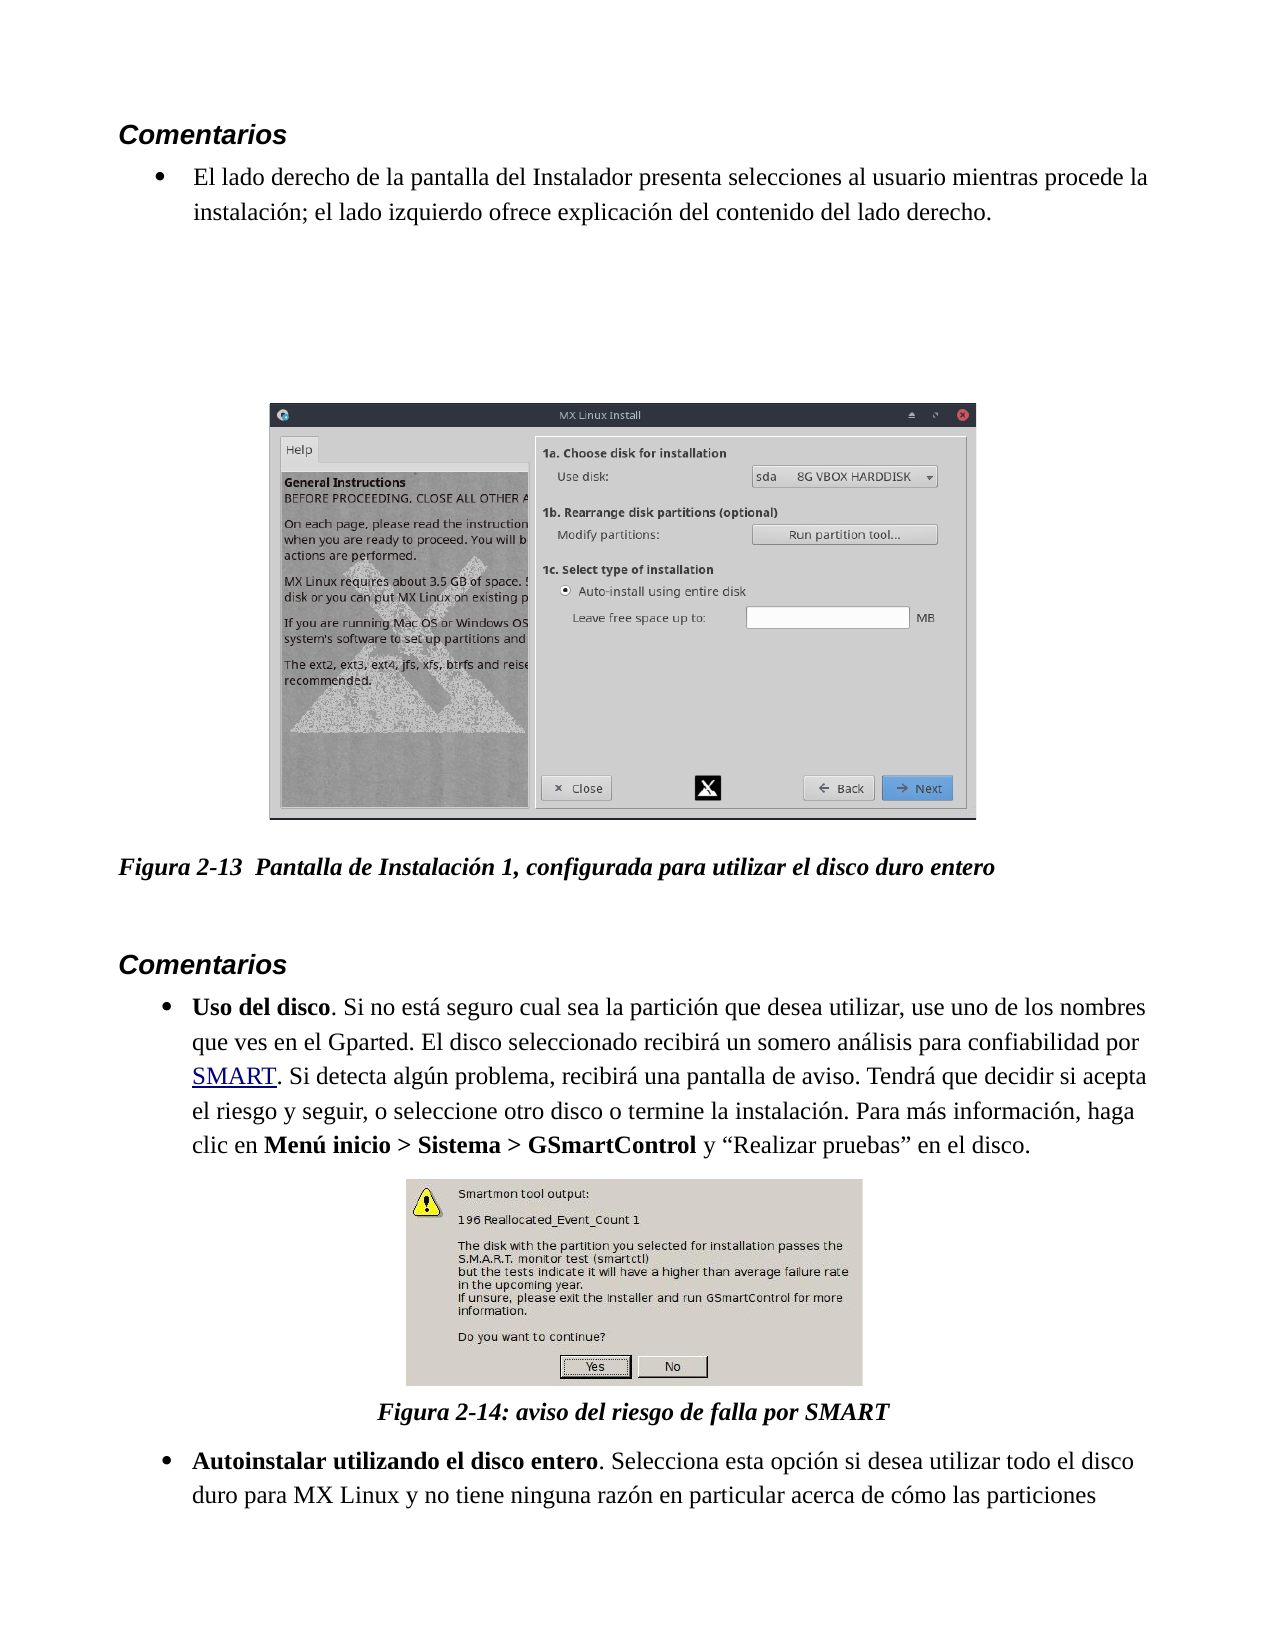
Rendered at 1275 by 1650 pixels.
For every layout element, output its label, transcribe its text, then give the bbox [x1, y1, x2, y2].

text Figura 2-14: aviso del riesgo de falla por SMART [118, 1397, 1157, 1426]
text Figura 2-13 Pantalla de Instalación 1, configurada para utilizar el disco duro entero [118, 852, 1157, 881]
subtitle Comentarios [118, 118, 1157, 150]
subtitle Comentarios [118, 948, 1157, 980]
list El lado derecho de la pantalla del Instalador presenta selecciones al usuario mientras procede la instalación; el lado izquierdo ofrece explicación del contenido del lado derecho. [156, 162, 1157, 226]
picture [269, 403, 977, 820]
list Autoinstalar utilizando el disco entero. Selecciona esta opción si desea utilizar todo el disco duro para MX Linux y no tiene ninguna razón en particular acerca de cómo las particiones [162, 1446, 1157, 1509]
list Uso del disco. Si no está seguro cual sea la partición que desea utilizar, use uno de los nombres que ves en el Gparted. El disco seleccionado recibirá un somero análisis para confiabilidad por SMART. Si detecta algún problema, recibirá una pantalla de aviso. Tendrá que decidir si acepta el riesgo y seguir, o seleccione otro disco o termine la instalación. Para más información, haga clic en Menú inicio > Sistema > GSmartControl y “Realizar pruebas” en el disco. [162, 992, 1157, 1159]
picture [406, 1179, 863, 1386]
